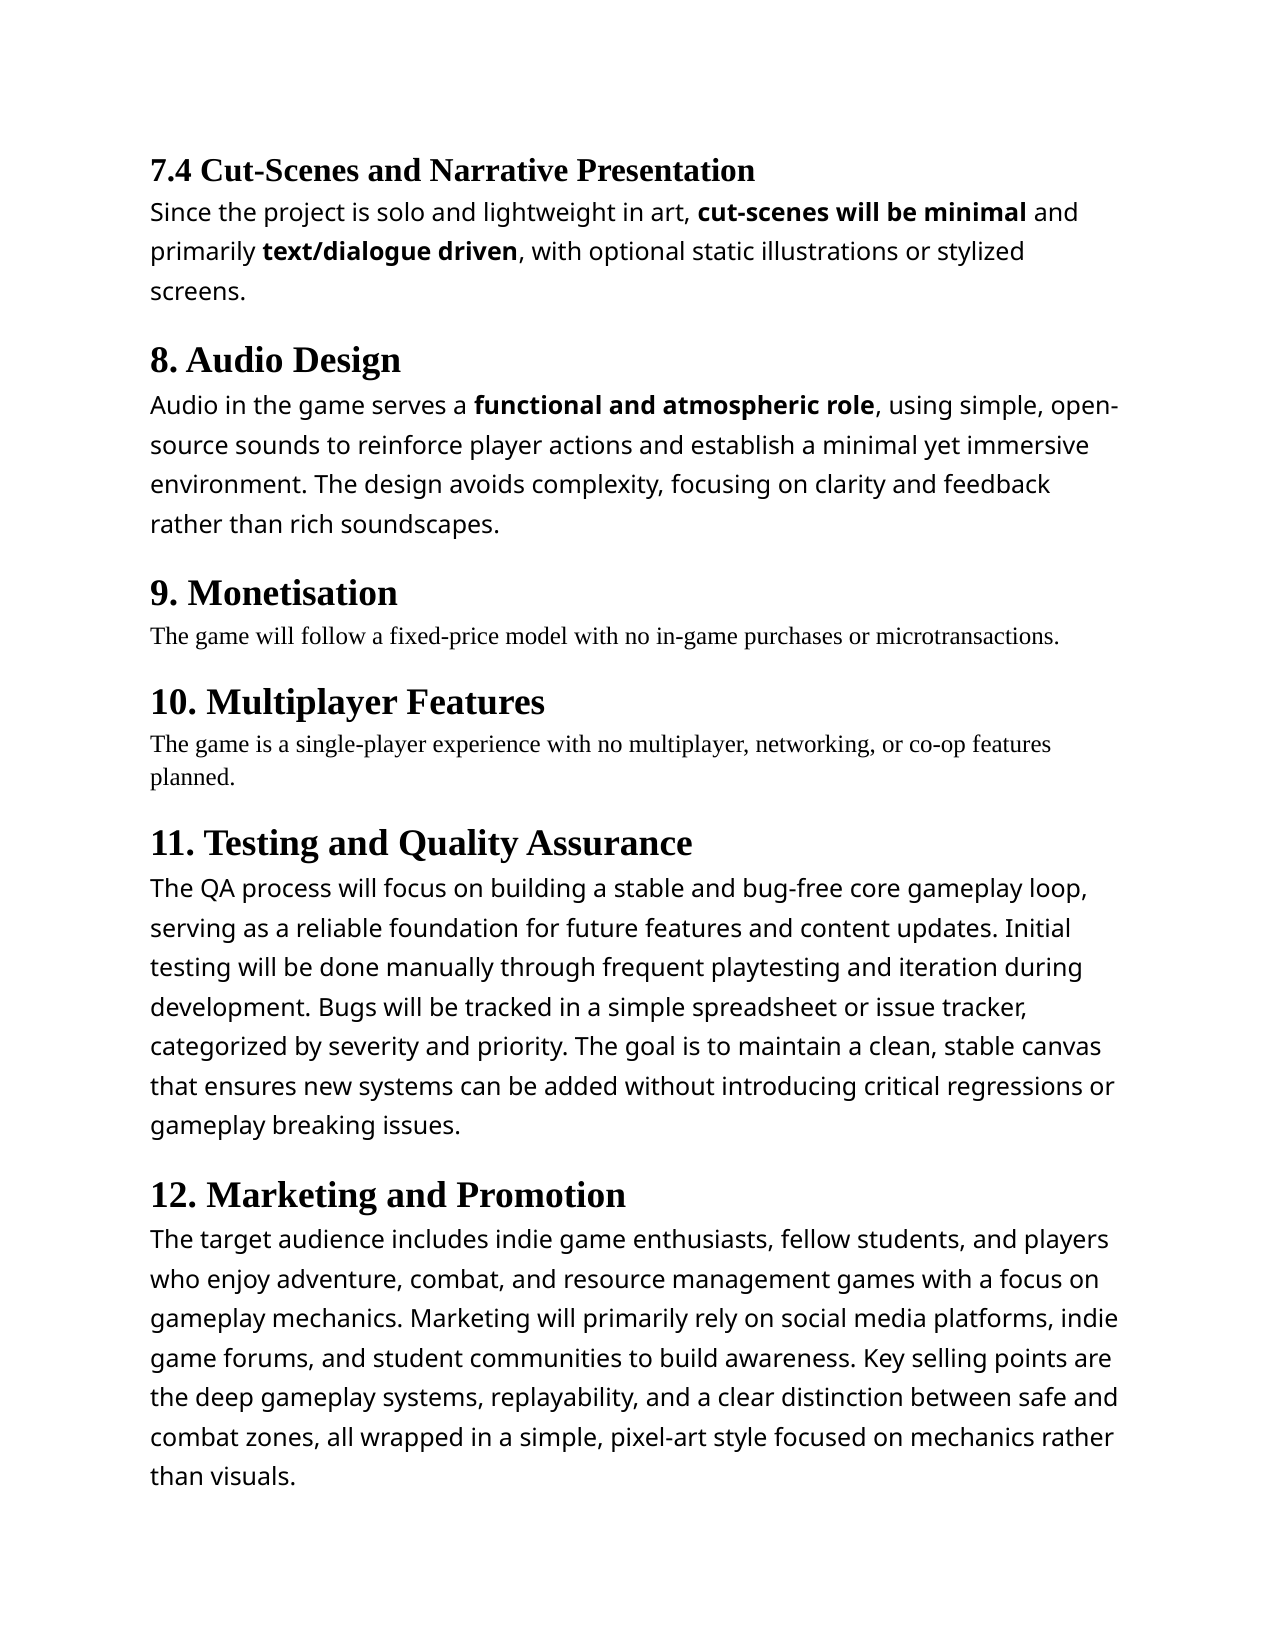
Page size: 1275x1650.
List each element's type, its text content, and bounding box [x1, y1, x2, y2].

subtitle 8. Audio Design [150, 338, 1125, 381]
text The QA process will focus on building a stable and bug-free core gameplay loop, serving as a reliable foundation for future features and content updates. Initial testing will be done manually through frequent playtesting and iteration during development. Bugs will be tracked in a simple spreadsheet or issue tracker, categorized by severity and priority. The goal is to maintain a clean, stable canvas that ensures new systems can be added without introducing critical regressions or gameplay breaking issues. [150, 871, 1125, 1142]
text Audio in the game serves a functional and atmospheric role, using simple, open-source sounds to reinforce player actions and establish a minimal yet immersive environment. The design avoids complexity, focusing on clarity and feedback rather than rich soundscapes. [150, 388, 1125, 540]
subtitle 10. Multiplayer Features [150, 679, 1125, 722]
subtitle 12. Marketing and Promotion [150, 1172, 1125, 1215]
subtitle 9. Monetisation [150, 571, 1125, 614]
text The target audience includes indie game enthusiasts, fellow students, and players who enjoy adventure, combat, and resource management games with a focus on gameplay mechanics. Marketing will primarily rely on social media platforms, indie game forums, and student communities to build awareness. Key selling points are the deep gameplay systems, replayability, and a clear distinction between safe and combat zones, all wrapped in a simple, pixel-art style focused on mechanics rather than visuals. [150, 1222, 1125, 1493]
subtitle 7.4 Cut-Scenes and Narrative Presentation [150, 150, 1125, 188]
text The game is a single-player experience with no multiplayer, networking, or co-op features planned. [150, 729, 1125, 791]
text The game will follow a fixed-price model with no in-game purchases or microtransactions. [150, 621, 1125, 649]
subtitle 11. Testing and Quality Assurance [150, 821, 1125, 864]
text Since the project is solo and lightweight in art, cut-scenes will be minimal and primarily text/dialogue driven, with optional static illustrations or stylized screens. [150, 194, 1125, 307]
